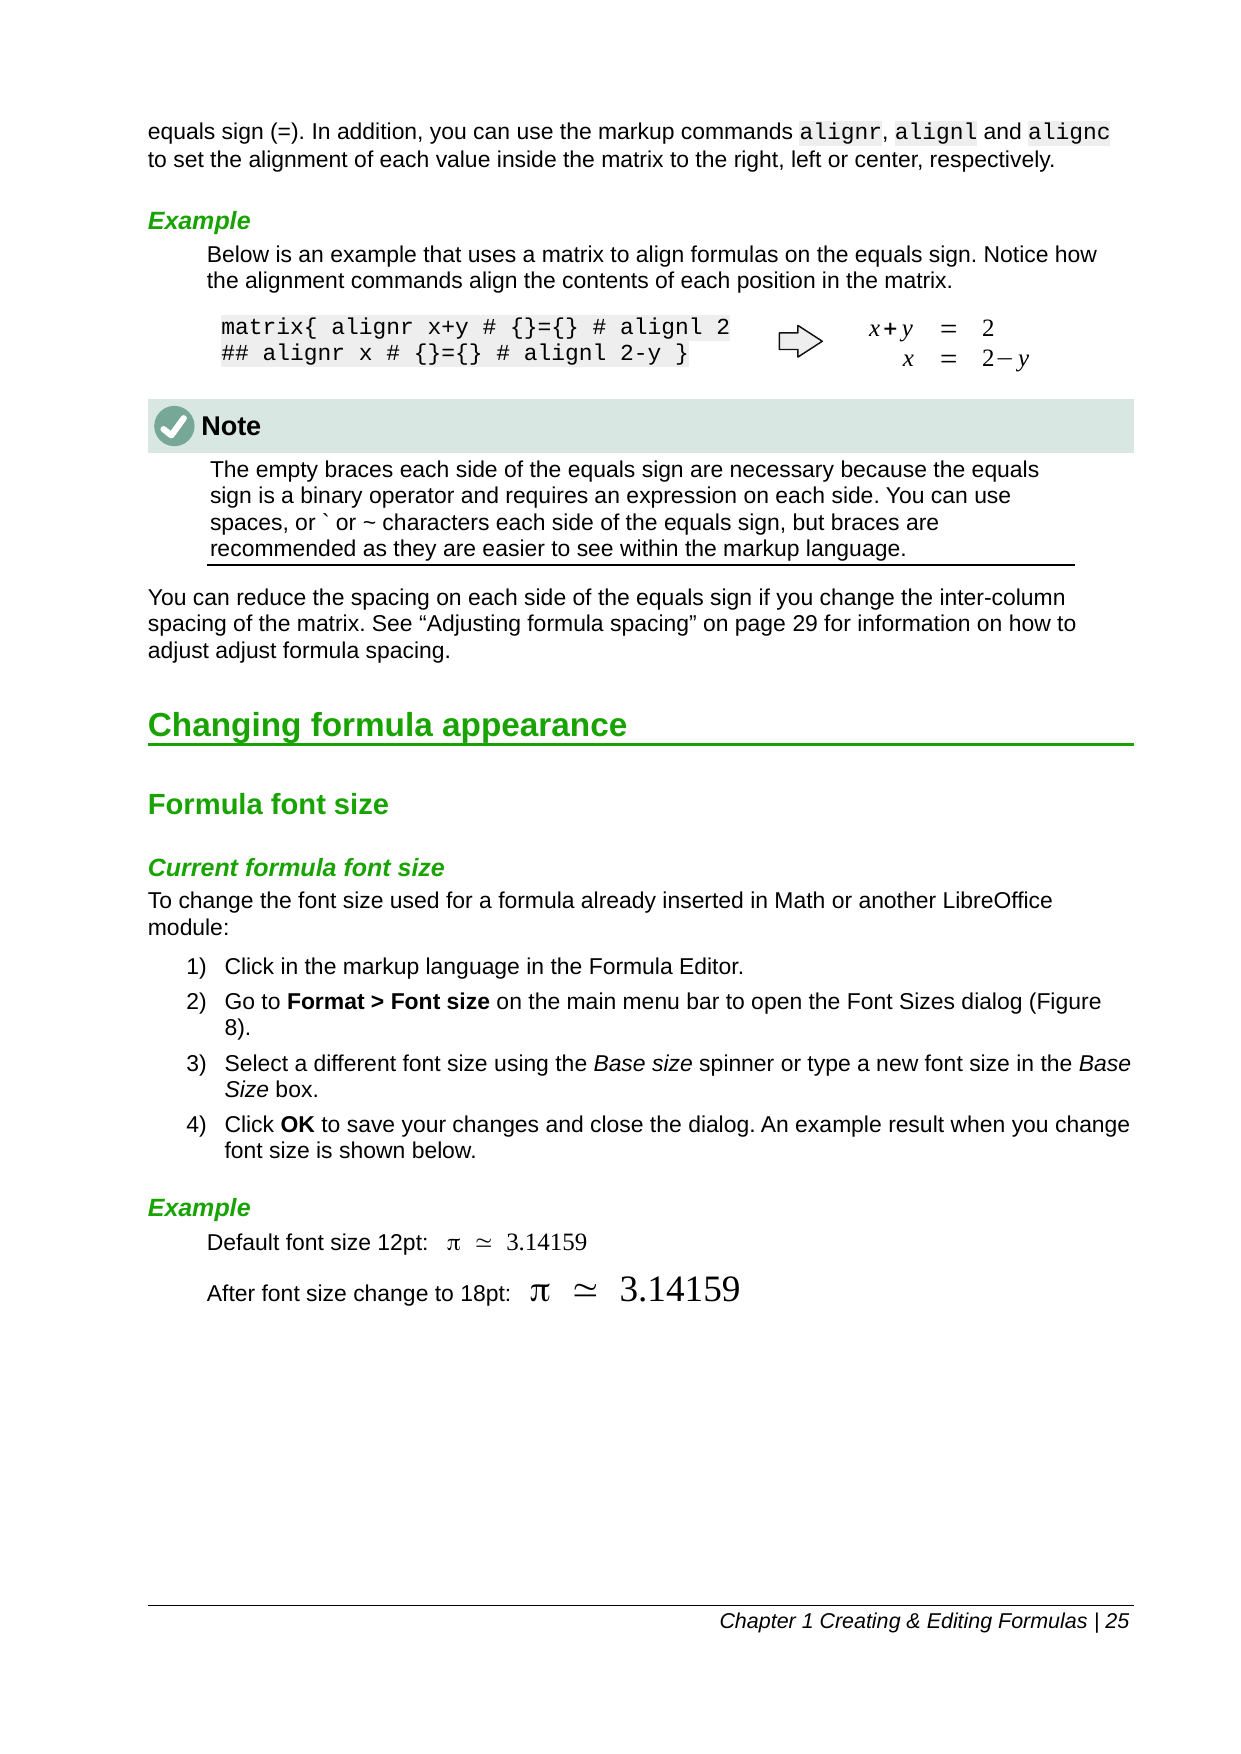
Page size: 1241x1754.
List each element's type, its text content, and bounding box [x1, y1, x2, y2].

text Below is an example that uses a matrix to align formulas on the equals sign. Notice how the alignment commands align the contents of each position in the matrix. [207, 241, 1134, 293]
subtitle Changing formula appearance [148, 705, 1134, 743]
table_header [762, 306, 833, 382]
text Default font size 12pt: [207, 1228, 1134, 1256]
text The empty braces each side of the equals sign are necessary because the equals sign is a binary operator and requires an expression on each side. You can use spaces, or ` or ~ characters each side of the equals sign, but braces are recommended as they are easier to see within the markup language. [207, 453, 1075, 564]
text To change the font size used for a formula already inserted in Math or another LibreOffice module: [148, 887, 1134, 940]
subtitle Example [148, 1193, 1134, 1222]
list Go to Format > Font size on the main menu bar to open the Font Sizes dialog (Figure 8). [207, 988, 1134, 1041]
list Click OK to save your changes and close the dialog. An example result when you change font size is shown below. [207, 1111, 1134, 1164]
subtitle Formula font size [148, 787, 1134, 820]
text You can reduce the spacing on each side of the equals sign if you change the inter-column spacing of the matrix. See “Adjusting formula spacing” on page 29 for information on how to adjust adjust formula spacing. [148, 584, 1134, 663]
table_header matrix{ alignr x+y # {}={} # alignl 2 ## alignr x # {}={} # alignl 2-y } [204, 306, 762, 382]
text After font size change to 18pt: [207, 1268, 1134, 1309]
subtitle Current formula font size [148, 853, 1134, 882]
list Click in the markup language in the Formula Editor. [207, 953, 1134, 979]
table_header [833, 306, 1078, 382]
subtitle Note [148, 399, 1134, 453]
list Select a different font size using the Base size spinner or type a new font size in the Base Size box. [207, 1049, 1134, 1102]
text equals sign (=). In addition, you can use the markup commands alignr, alignl and alignc to set the alignment of each value inside the matrix to the right, left or center, respectively. [148, 118, 1134, 173]
subtitle Example [148, 206, 1134, 235]
